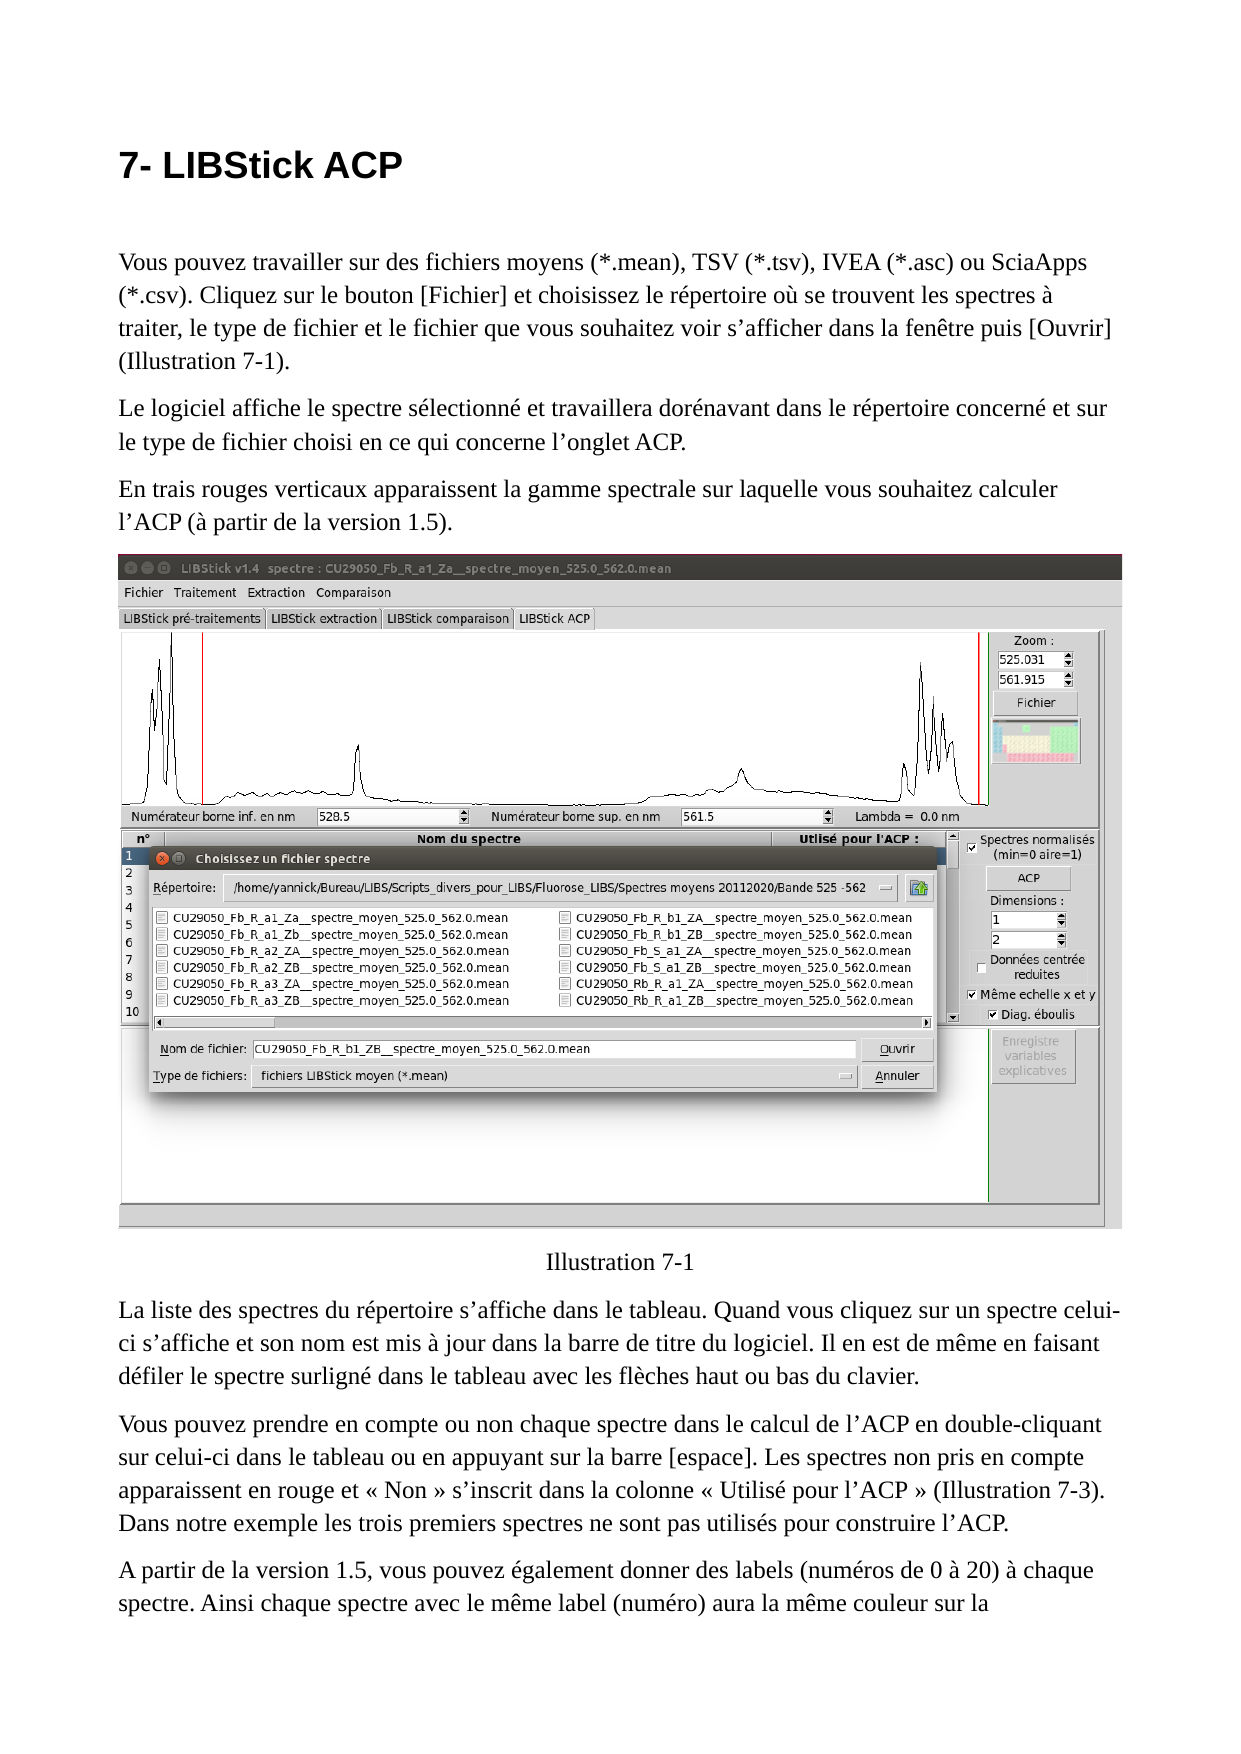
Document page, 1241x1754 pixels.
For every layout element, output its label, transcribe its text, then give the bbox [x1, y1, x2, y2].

subtitle 7- LIBStick ACP [118, 143, 1122, 187]
text La liste des spectres du répertoire s’affiche dans le tableau. Quand vous cliquez sur un spectre celui-ci s’affiche et son nom est mis à jour dans la barre de titre du logiciel. Il en est de même en faisant défiler le spectre surligné dans le tableau avec les flèches haut ou bas du clavier. [118, 1295, 1122, 1390]
text Le logiciel affiche le spectre sélectionné et travaillera dorénavant dans le répertoire concerné et sur le type de fichier choisi en ce qui concerne l’onglet ACP. [118, 393, 1122, 455]
text Vous pouvez prendre en compte ou non chaque spectre dans le calcul de l’ACP en double-cliquant sur celui-ci dans le tableau ou en appuyant sur la barre [espace]. Les spectres non pris en compte apparaissent en rouge et « Non » s’inscrit dans la colonne « Utilisé pour l’ACP » (Illustration 7-3). Dans notre exemple les trois premiers spectres ne sont pas utilisés pour construire l’ACP. [118, 1409, 1122, 1537]
text En trais rouges verticaux apparaissent la gamme spectrale sur laquelle vous souhaitez calculer l’ACP (à partir de la version 1.5). [118, 474, 1122, 536]
text A partir de la version 1.5, vous pouvez également donner des labels (numéros de 0 à 20) à chaque spectre. Ainsi chaque spectre avec le même label (numéro) aura la même couleur sur la [118, 1555, 1122, 1617]
text Illustration 7-1 [118, 1247, 1122, 1276]
picture [118, 554, 1123, 1229]
text Vous pouvez travailler sur des fichiers moyens (*.mean), TSV (*.tsv), IVEA (*.asc) ou SciaApps (*.csv). Cliquez sur le bouton [Fichier] et choisissez le répertoire où se trouvent les spectres à traiter, le type de fichier et le fichier que vous souhaitez voir s’afficher dans la fenêtre puis [Ouvrir] (Illustration 7-1). [118, 247, 1122, 375]
